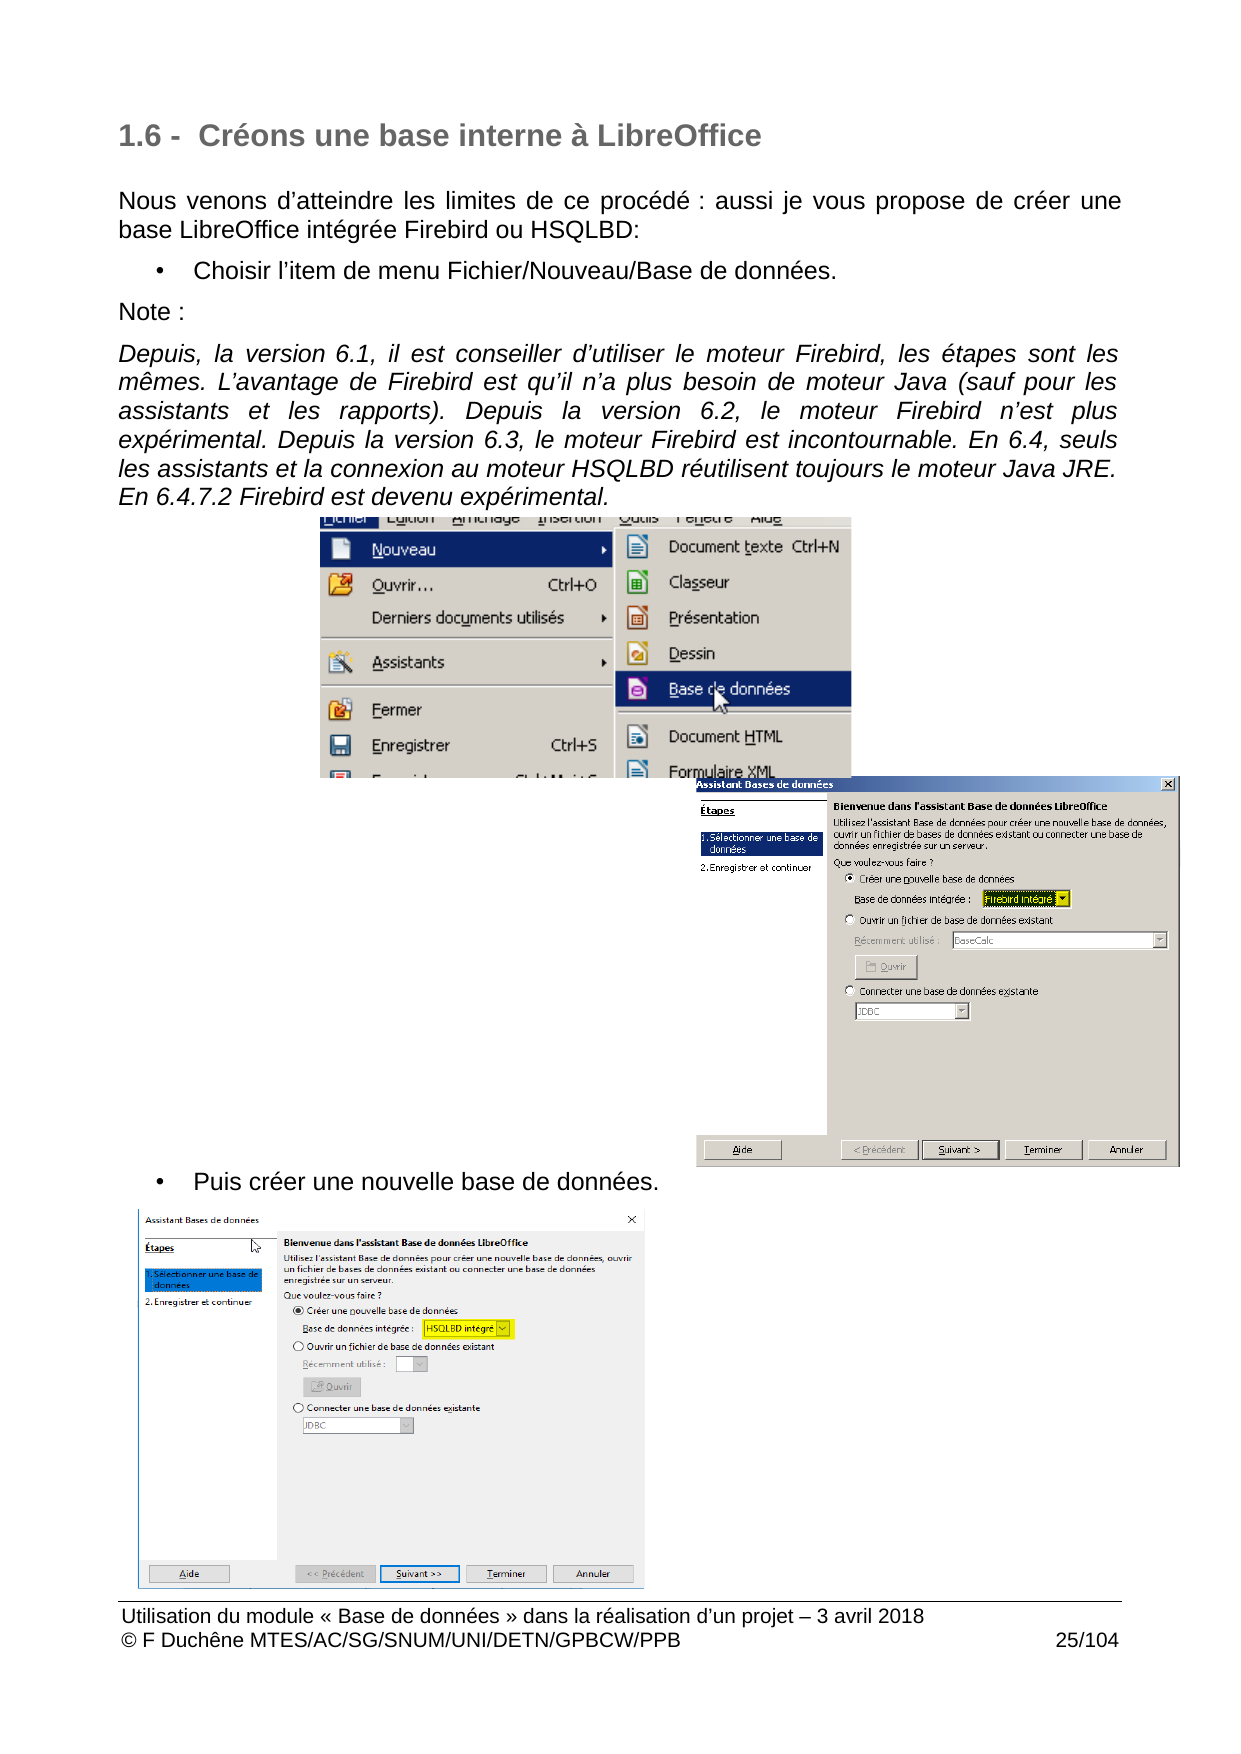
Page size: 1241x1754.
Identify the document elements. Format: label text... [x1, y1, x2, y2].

subtitle Créons une base interne à LibreOffice [118, 117, 1122, 153]
picture [137, 1209, 645, 1589]
list Choisir l’item de menu Fichier/Nouveau/Base de données. [156, 256, 1122, 285]
text Depuis, la version 6.1, il est conseiller d’utiliser le moteur Firebird, les étapes sont les mêmes. L’avantage de Firebird est qu’il n’a plus besoin de moteur Java (sauf pour les assistants et les rapports). Depuis la version 6.2, le moteur Firebird n’est plus expérimental. Depuis la version 6.3, le moteur Firebird est incontournable. En 6.4, seuls les assistants et la connexion au moteur HSQLBD réutilisent toujours le moteur Java JRE. En 6.4.7.2 Firebird est devenu expérimental. [118, 338, 1122, 511]
picture [320, 517, 1181, 1167]
text Note : [118, 297, 1122, 326]
list Puis créer une nouvelle base de données. [156, 753, 1122, 1196]
text Nous venons d’atteindre les limites de ce procédé : aussi je vous propose de créer une base LibreOffice intégrée Firebird ou HSQLBD: [118, 186, 1122, 243]
